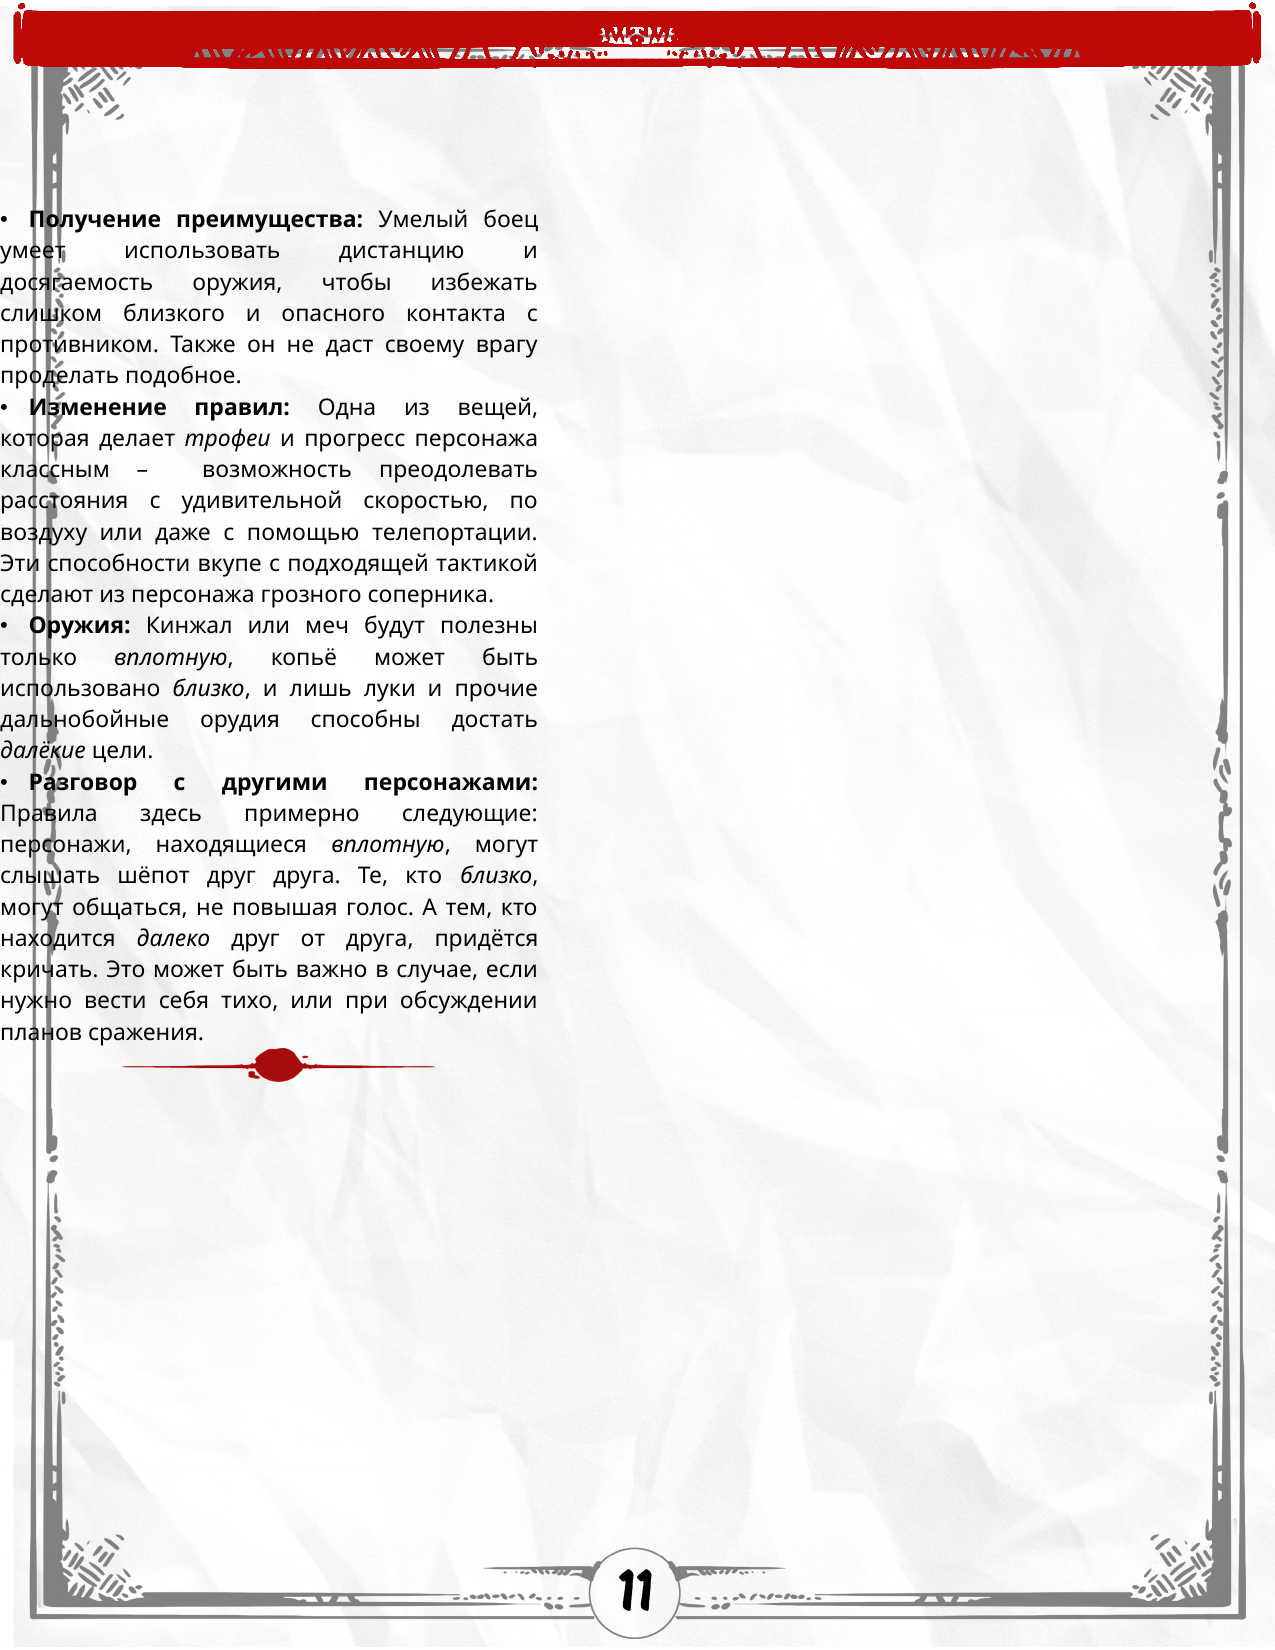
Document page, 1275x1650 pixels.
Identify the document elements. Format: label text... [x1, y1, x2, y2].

list Получение преимущества: Умелый боец умеет использовать дистанцию и досягаемость оружия, чтобы избежать слишком близкого и опасного контакта с противником. Также он не даст своему врагу проделать подобное. [0, 203, 538, 391]
picture [0, 0, 1275, 1647]
list Изменение правил: Одна из вещей, которая делает трофеи и прогресс персонажа классным – возможность преодолевать расстояния с удивительной скоростью, по воздуху или даже с помощью телепортации. Эти способности вкупе с подходящей тактикой сделают из персонажа грозного соперника. [0, 391, 538, 609]
list Оружия: Кинжал или меч будут полезны только вплотную, копьё может быть использовано близко, и лишь луки и прочие дальнобойные орудия способны достать далёкие цели. [0, 609, 538, 766]
list Разговор с другими персонажами: Правила здесь примерно следующие: персонажи, находящиеся вплотную, могут слышать шёпот друг друга. Те, кто близко, могут общаться, не повышая голос. А тем, кто находится далеко друг от друга, придётся кричать. Это может быть важно в случае, если нужно вести себя тихо, или при обсуждении планов сражения. [0, 766, 538, 1047]
